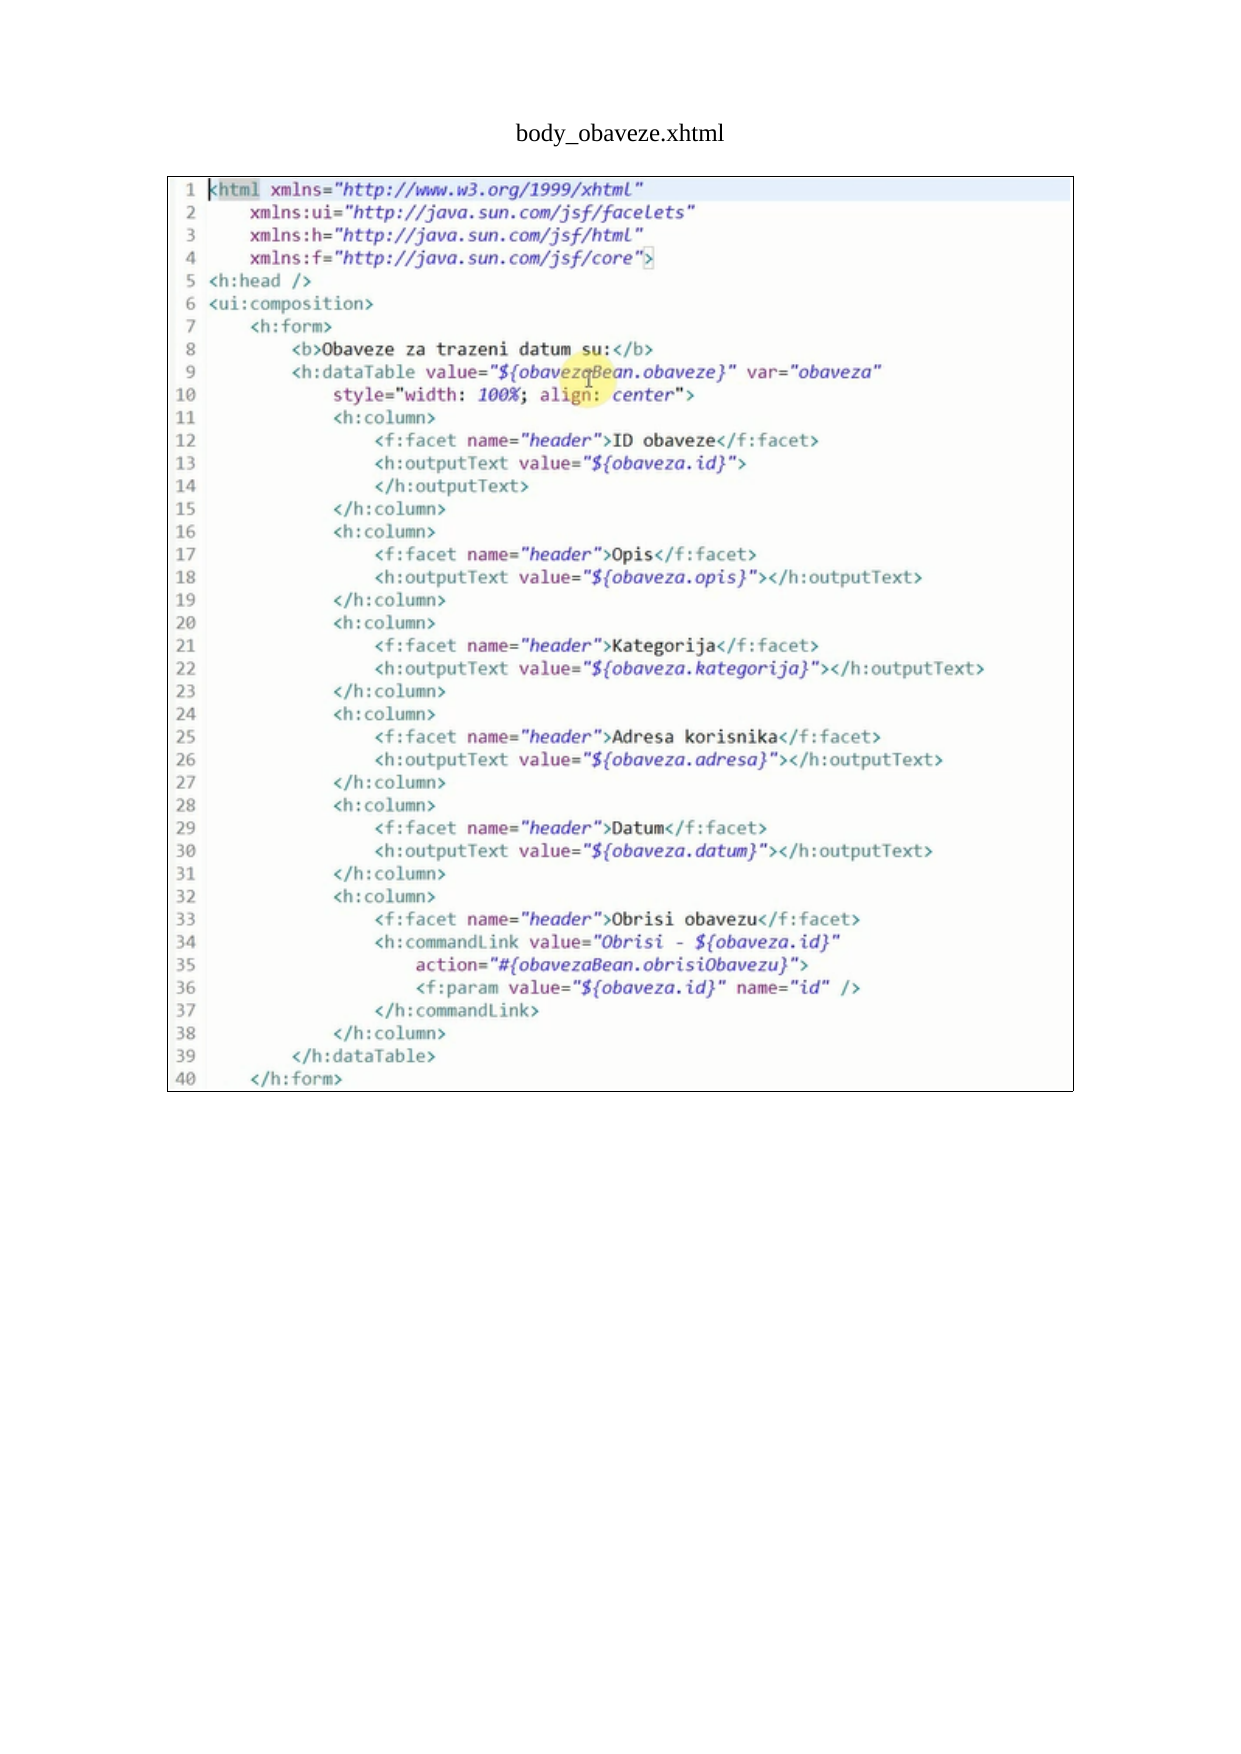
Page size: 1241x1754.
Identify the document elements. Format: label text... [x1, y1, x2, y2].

picture [170, 178, 1071, 1089]
text body_obaveze.xhtml [118, 118, 1122, 147]
